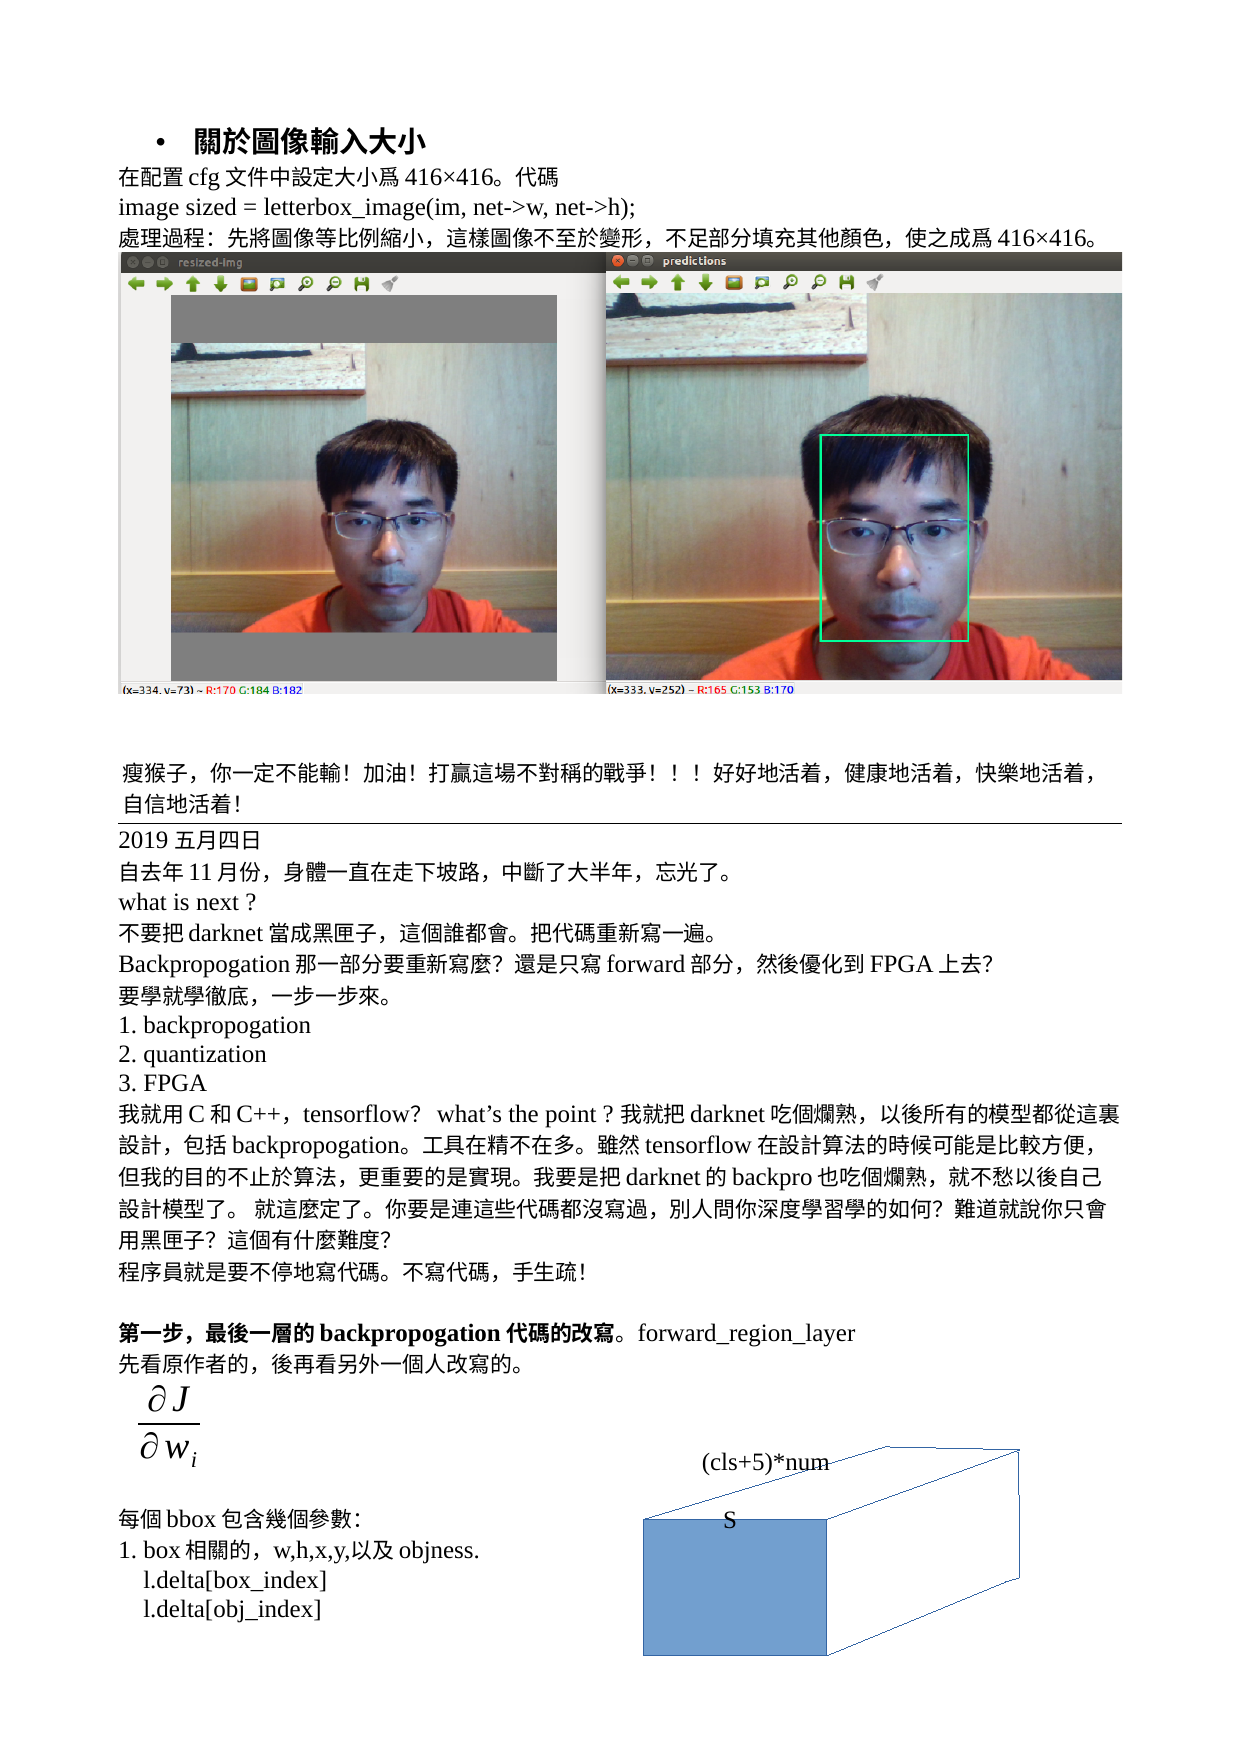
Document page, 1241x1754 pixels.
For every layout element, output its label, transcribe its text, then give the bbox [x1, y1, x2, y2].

text 要學就學徹底，一步一步來。 [118, 979, 1122, 1011]
text 每個bbox包含幾個參數： [118, 1502, 1019, 1533]
text l.delta[obj_index] [118, 1594, 643, 1622]
text 瘦猴子，你一定不能輸！加油！打贏這場不對稱的戰爭！！！好好地活着，健康地活着，快樂地活着，自信地活着！ [118, 751, 1122, 823]
list 關於圖像輸入大小 [156, 118, 1122, 160]
text l.delta[box_index] [118, 1565, 643, 1594]
text what is next ? [118, 887, 1122, 916]
text 自去年11月份，身體一直在走下坡路，中斷了大半年，忘光了。 [118, 855, 1122, 887]
text Backpropogation那一部分要重新寫麼？還是只寫forward部分，然後優化到FPGA上去？ [118, 947, 1122, 979]
text 先看原作者的，後再看另外一個人改寫的。 [118, 1347, 1122, 1379]
text [827, 1594, 1122, 1622]
text 第一步，最後一層的backpropogation代碼的改寫。forward_region_layer [118, 1316, 1122, 1347]
text 程序員就是要不停地寫代碼。不寫代碼，手生疏！ [118, 1255, 1122, 1287]
text 不要把darknet當成黑匣子，這個誰都會。把代碼重新寫一遍。 [118, 916, 1122, 947]
text 2019 五月四日 [118, 824, 1122, 855]
text 2. quantization [118, 1039, 1122, 1068]
text 處理過程：先將圖像等比例縮小，這樣圖像不至於變形，不足部分填充其他顏色，使之成爲416×416。 [118, 221, 1122, 252]
text [827, 1533, 1019, 1565]
text image sized = letterbox_image(im, net->w, net->h); [118, 192, 1122, 221]
text 1. backpropogation [118, 1011, 1122, 1039]
text 在配置cfg文件中設定大小爲416×416。代碼 [118, 160, 1122, 192]
text [827, 1565, 1122, 1594]
text 1. box相關的，w,h,x,y,以及objness. [118, 1533, 643, 1565]
text 3. FPGA [118, 1068, 1122, 1097]
text [1020, 1533, 1122, 1565]
text [1020, 1502, 1122, 1533]
picture [118, 252, 1123, 694]
text 我就用C和C++，tensorflow？ what’s the point ? 我就把darknet吃個爛熟，以後所有的模型都從這裏設計，包括backpropogation。工具在精不在多。雖然tensorflow在設計算法的時候可能是比較方便，但我的目的不止於算法，更重要的是實現。我要是把darknet的backpro也吃個爛熟，就不愁以後自己設計模型了。 就這麼定了。你要是連這些代碼都沒寫過，別人問你深度學習學的如何？難道就說你只會用黑匣子？這個有什麼難度？ [118, 1097, 1122, 1255]
